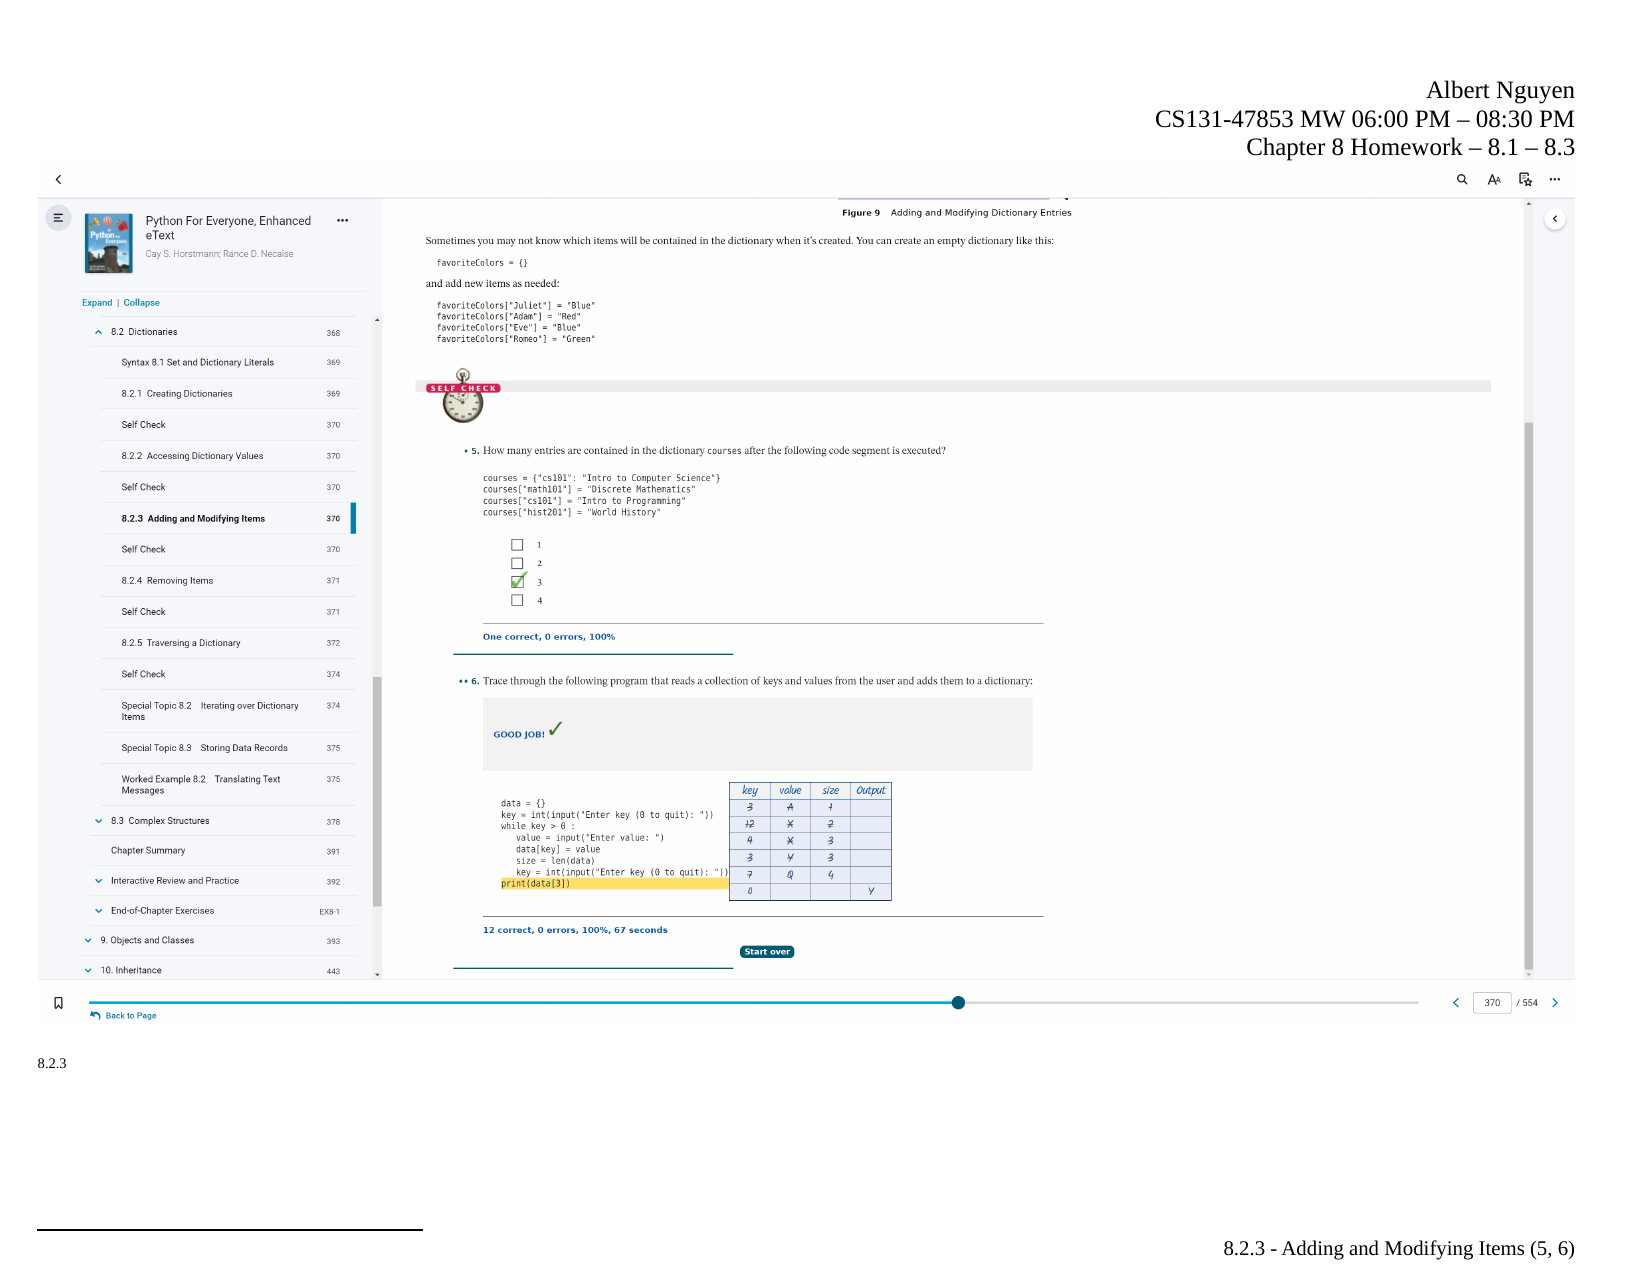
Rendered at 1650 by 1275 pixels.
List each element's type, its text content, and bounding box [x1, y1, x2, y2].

picture [37, 161, 1575, 1026]
text - Adding and Modifying Items (5, 6) [37, 1236, 1575, 1260]
